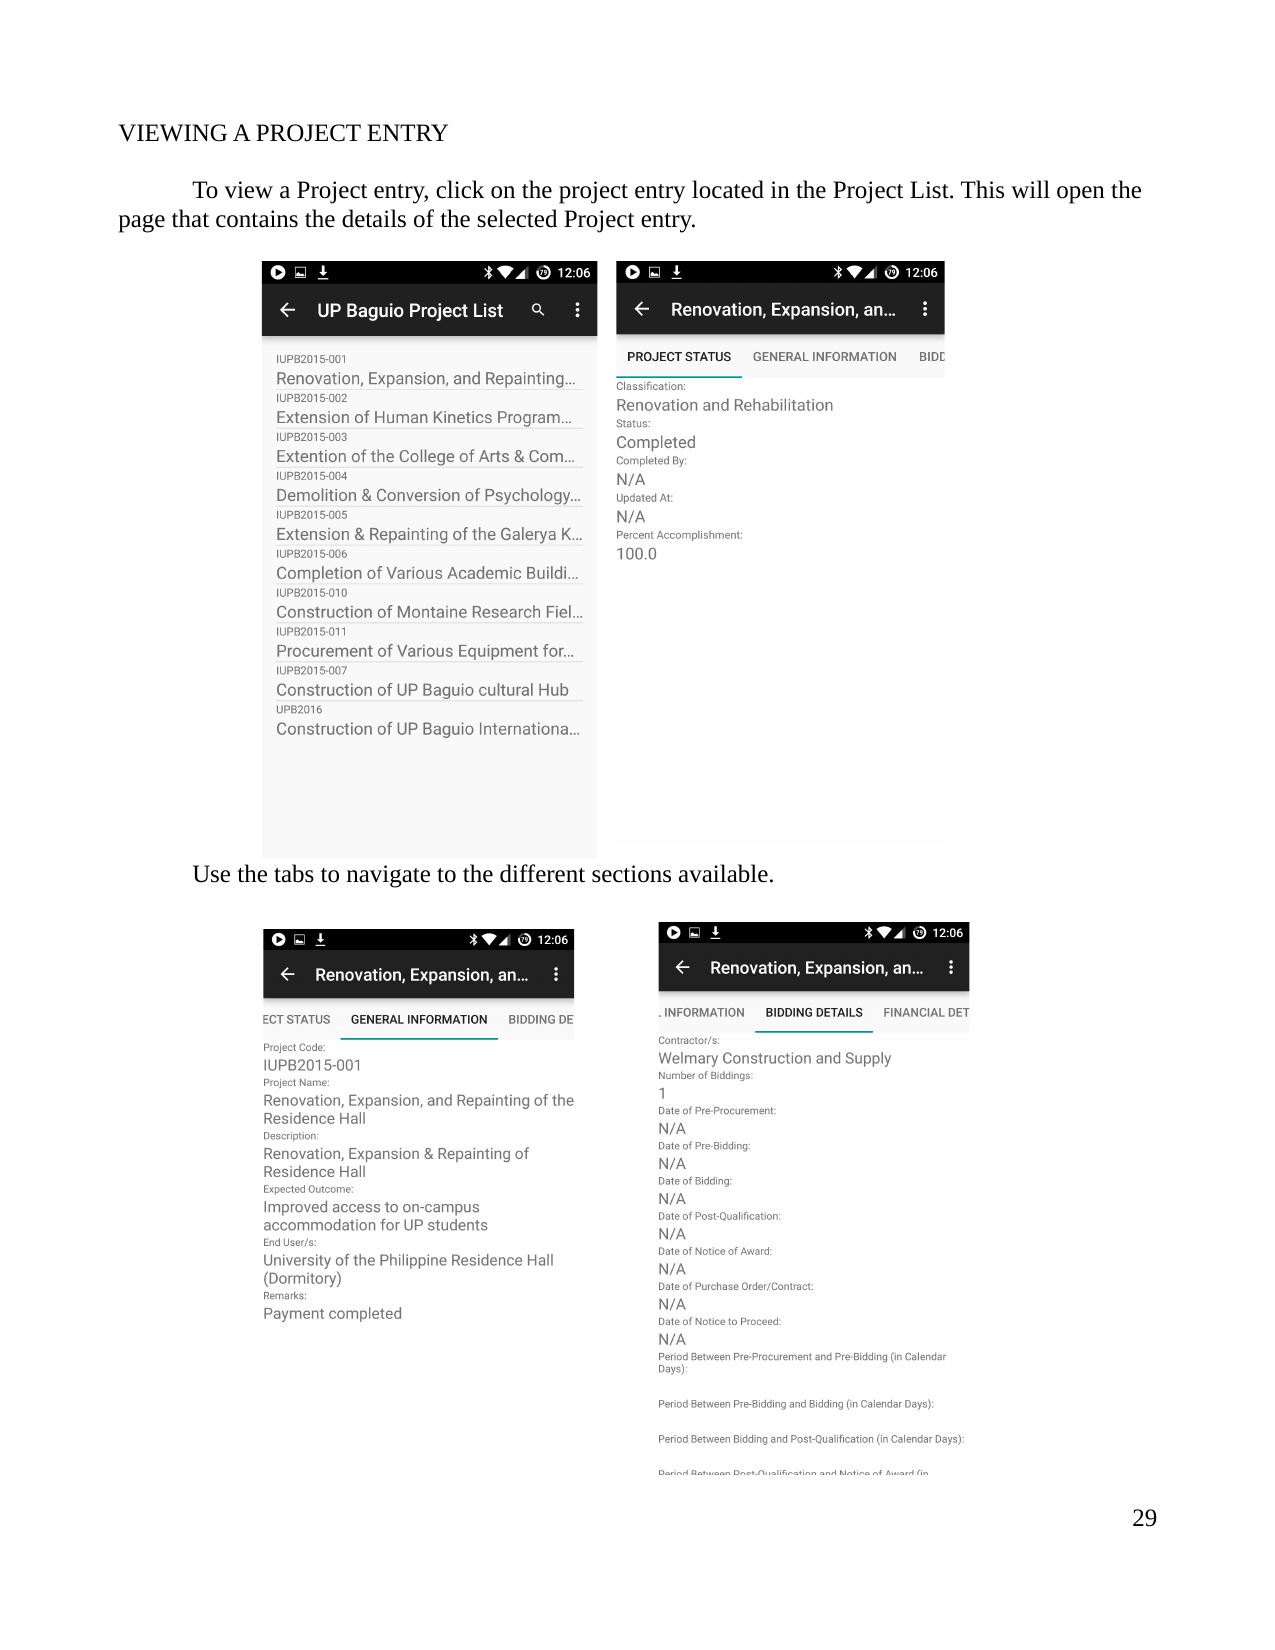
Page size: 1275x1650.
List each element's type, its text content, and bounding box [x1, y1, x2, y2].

picture [263, 929, 575, 1482]
picture [261, 261, 598, 859]
text To view a Project entry, click on the project entry located in the Project List. This will open the page that contains the details of the selected Project entry. [118, 176, 1157, 233]
picture [658, 922, 970, 1475]
text VIEWING A PROJECT ENTRY [118, 118, 1157, 147]
picture [616, 261, 945, 846]
text Use the tabs to navigate to the different sections available. [118, 262, 1157, 887]
